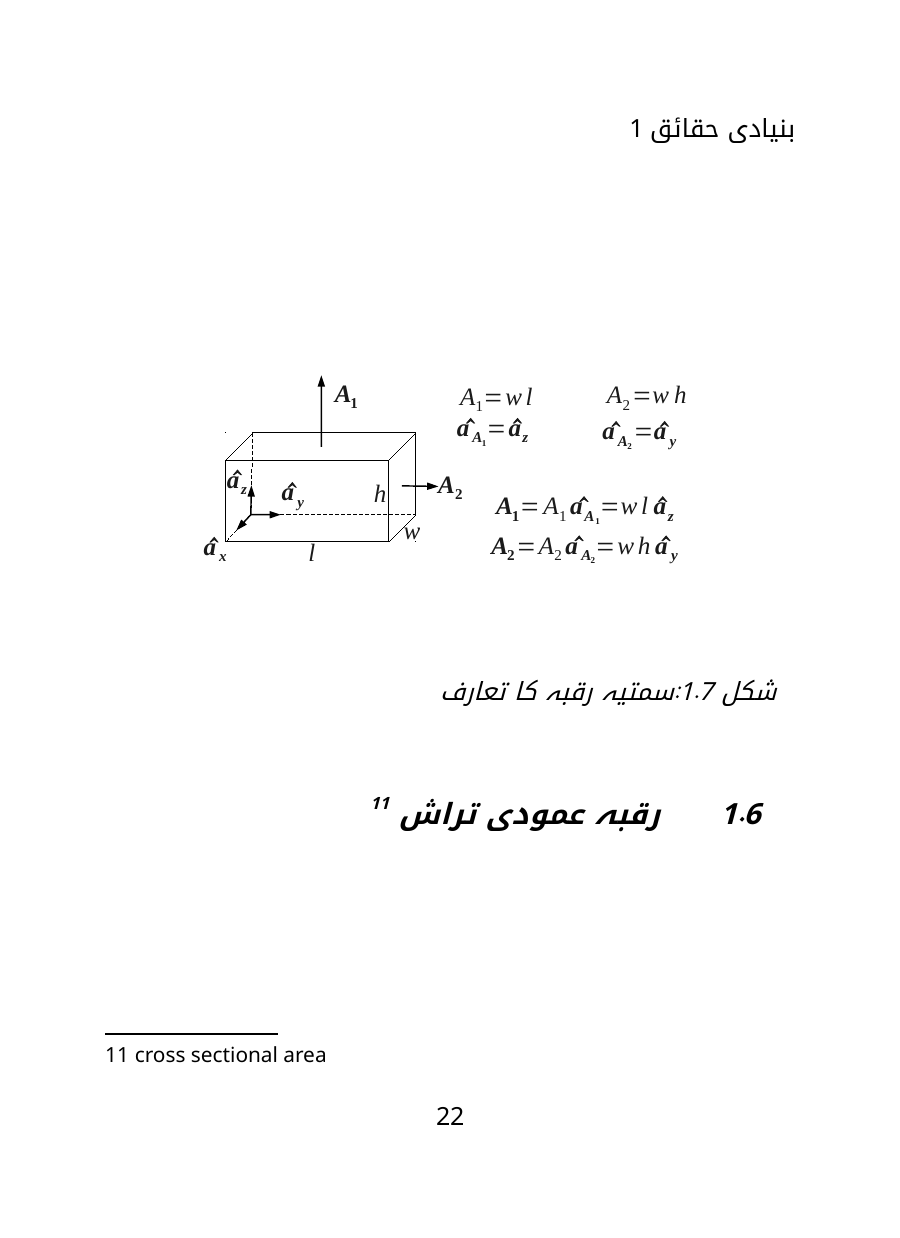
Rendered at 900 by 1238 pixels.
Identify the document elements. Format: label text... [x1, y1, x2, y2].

list cross sectional area [105, 1040, 795, 1068]
subtitle رقبہ عمودی تراش [105, 787, 720, 843]
text شکل 1.7:سمتیہ رقبہ کا تعارف [124, 288, 776, 716]
